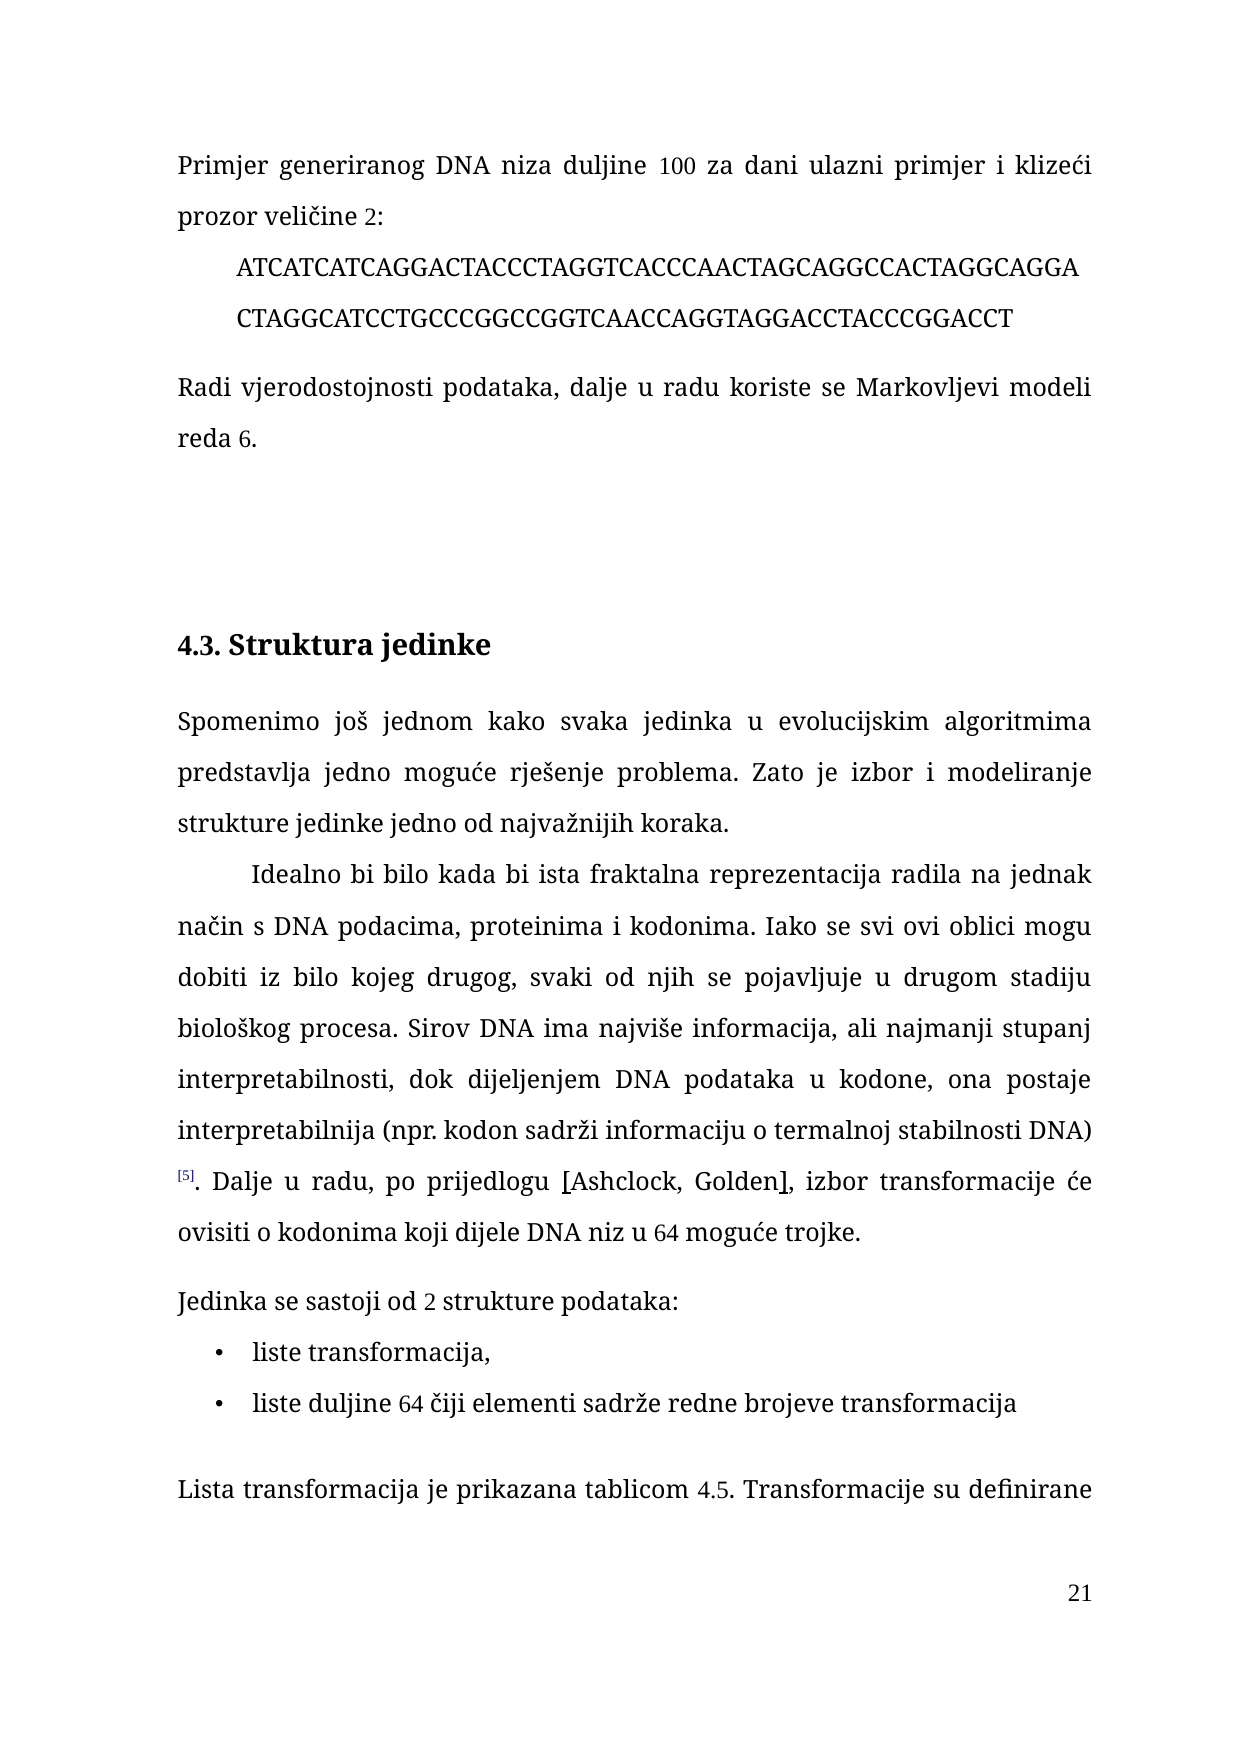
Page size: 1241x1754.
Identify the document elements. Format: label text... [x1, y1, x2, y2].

text Lista transformacija je prikazana tablicom 4.5. Transformacije su definirane [177, 1472, 1093, 1506]
text Spomenimo još jednom kako svaka jedinka u evolucijskim algoritmima predstavlja jedno moguće rješenje problema. Zato je izbor i modeliranje strukture jedinke jedno od najvažnijih koraka. [177, 704, 1093, 840]
text Jedinka se sastoji od 2 strukture podataka: [177, 1283, 1093, 1317]
text Primjer generiranog DNA niza duljine 100 za dani ulazni primjer i klizeći prozor veličine 2: [177, 148, 1093, 233]
list liste duljine 64 čiji elementi sadrže redne brojeve transformacija [215, 1385, 1093, 1419]
subtitle 4.3. Struktura jedinke [177, 625, 1093, 664]
text ATCATCATCAGGACTACCCTAGGTCACCCAACTAGCAGGCCACTAGGCAGGACTAGGCATCCTGCCCGGCCGGTCAACCAGGTAGGACCTACCCGGACCT [236, 250, 1093, 335]
list liste transformacija, [215, 1334, 1093, 1368]
text Idealno bi bilo kada bi ista fraktalna reprezentacija radila na jednak način s DNA podacima, proteinima i kodonima. Iako se svi ovi oblici mogu dobiti iz bilo kojeg drugog, svaki od njih se pojavljuje u drugom stadiju biološkog procesa. Sirov DNA ima najviše informacija, ali najmanji stupanj interpretabilnosti, dok dijeljenjem DNA podataka u kodone, ona postaje interpretabilnija (npr. kodon sadrži informaciju o termalnoj stabilnosti DNA)[5]. Dalje u radu, po prijedlogu [Ashclock, Golden], izbor transformacije će ovisiti o kodonima koji dijele DNA niz u 64 moguće trojke. [177, 857, 1093, 1248]
text Radi vjerodostojnosti podataka, dalje u radu koriste se Markovljevi modeli reda 6. [177, 369, 1093, 454]
